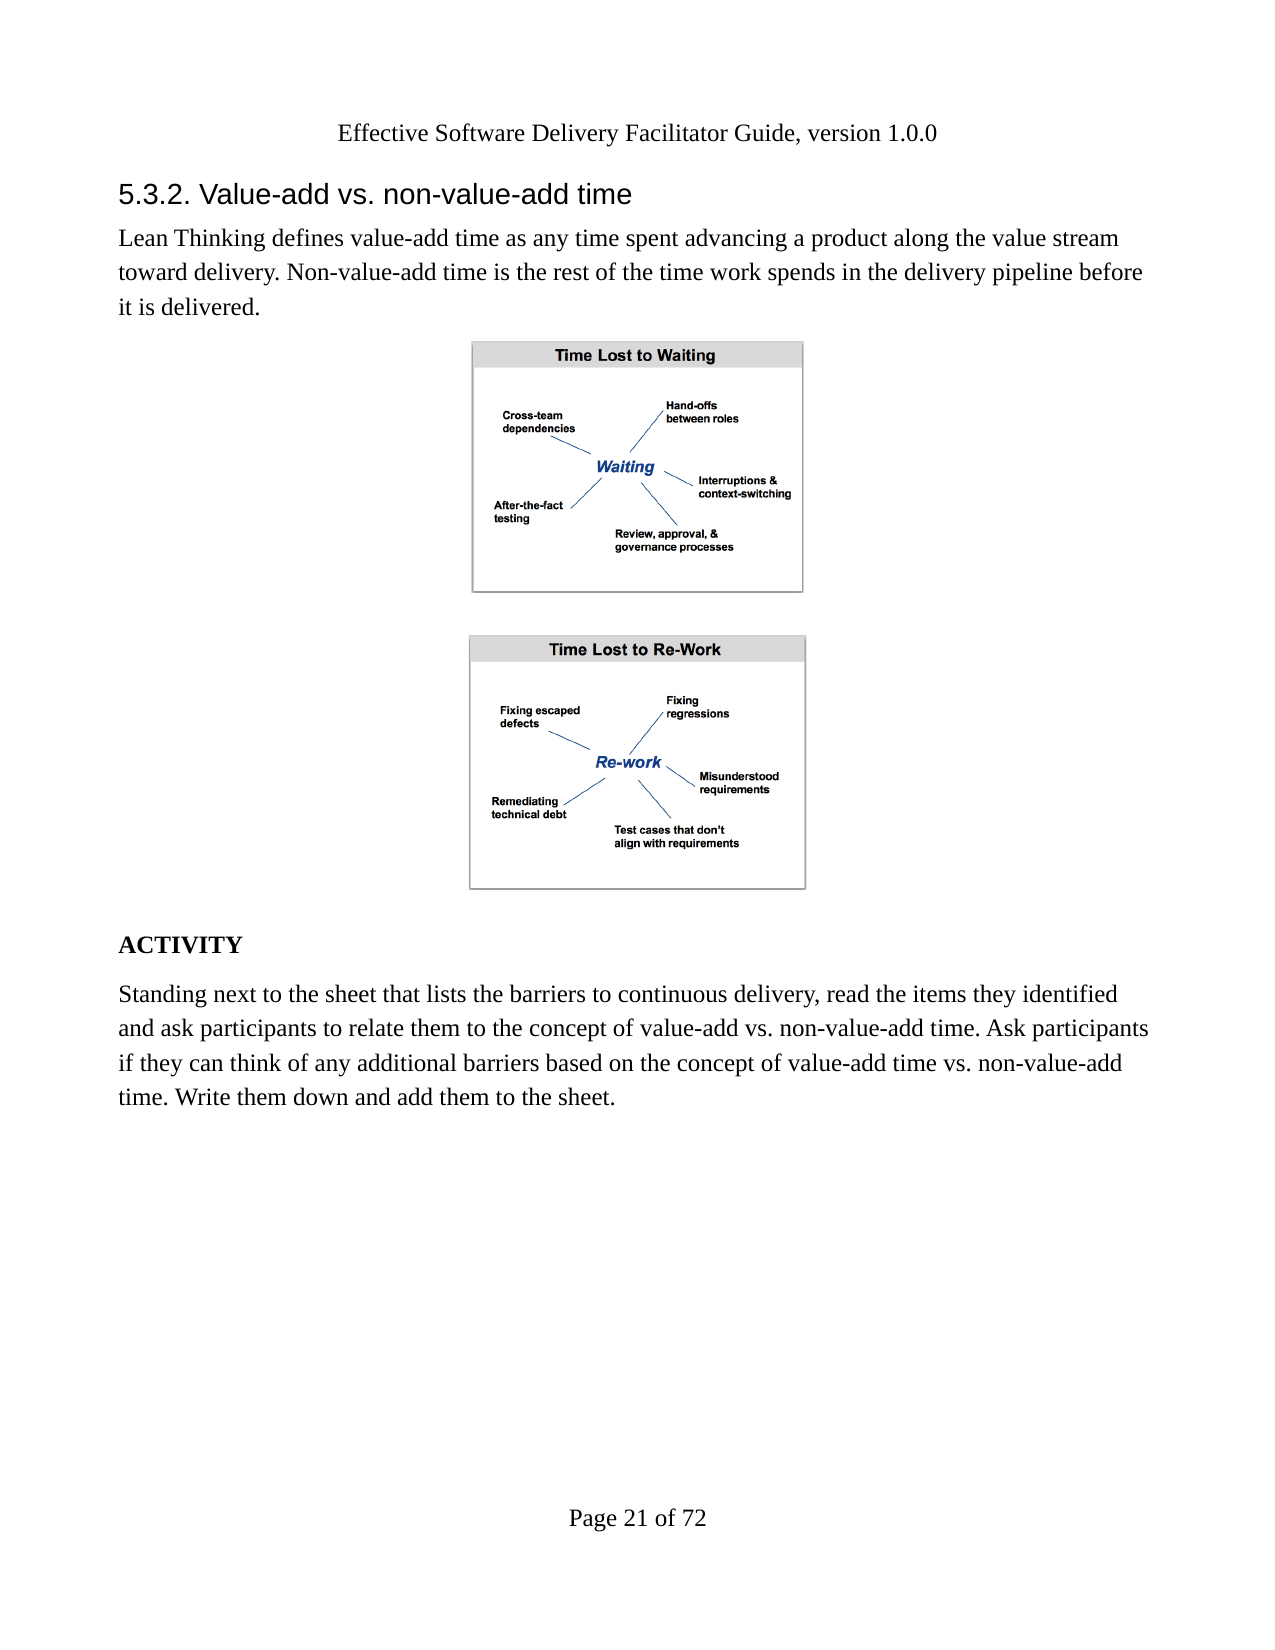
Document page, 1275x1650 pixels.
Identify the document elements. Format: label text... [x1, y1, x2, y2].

text Lean Thinking defines value-add time as any time spent advancing a product along the value stream toward delivery. Non-value-add time is the rest of the time work spends in the delivery pipeline before it is delivered. [118, 223, 1157, 321]
picture [468, 635, 807, 890]
text Standing next to the sheet that lists the barriers to continuous delivery, read the items they identified and ask participants to relate them to the concept of value-add vs. non-value-add time. Ask participants if they can think of any additional barriers based on the concept of value-add time vs. non-value-add time. Write them down and add them to the sheet. [118, 979, 1157, 1111]
text ACTIVITY [118, 930, 1157, 958]
picture [471, 341, 804, 593]
subtitle 5.3.2. Value-add vs. non-value-add time [118, 177, 1157, 210]
